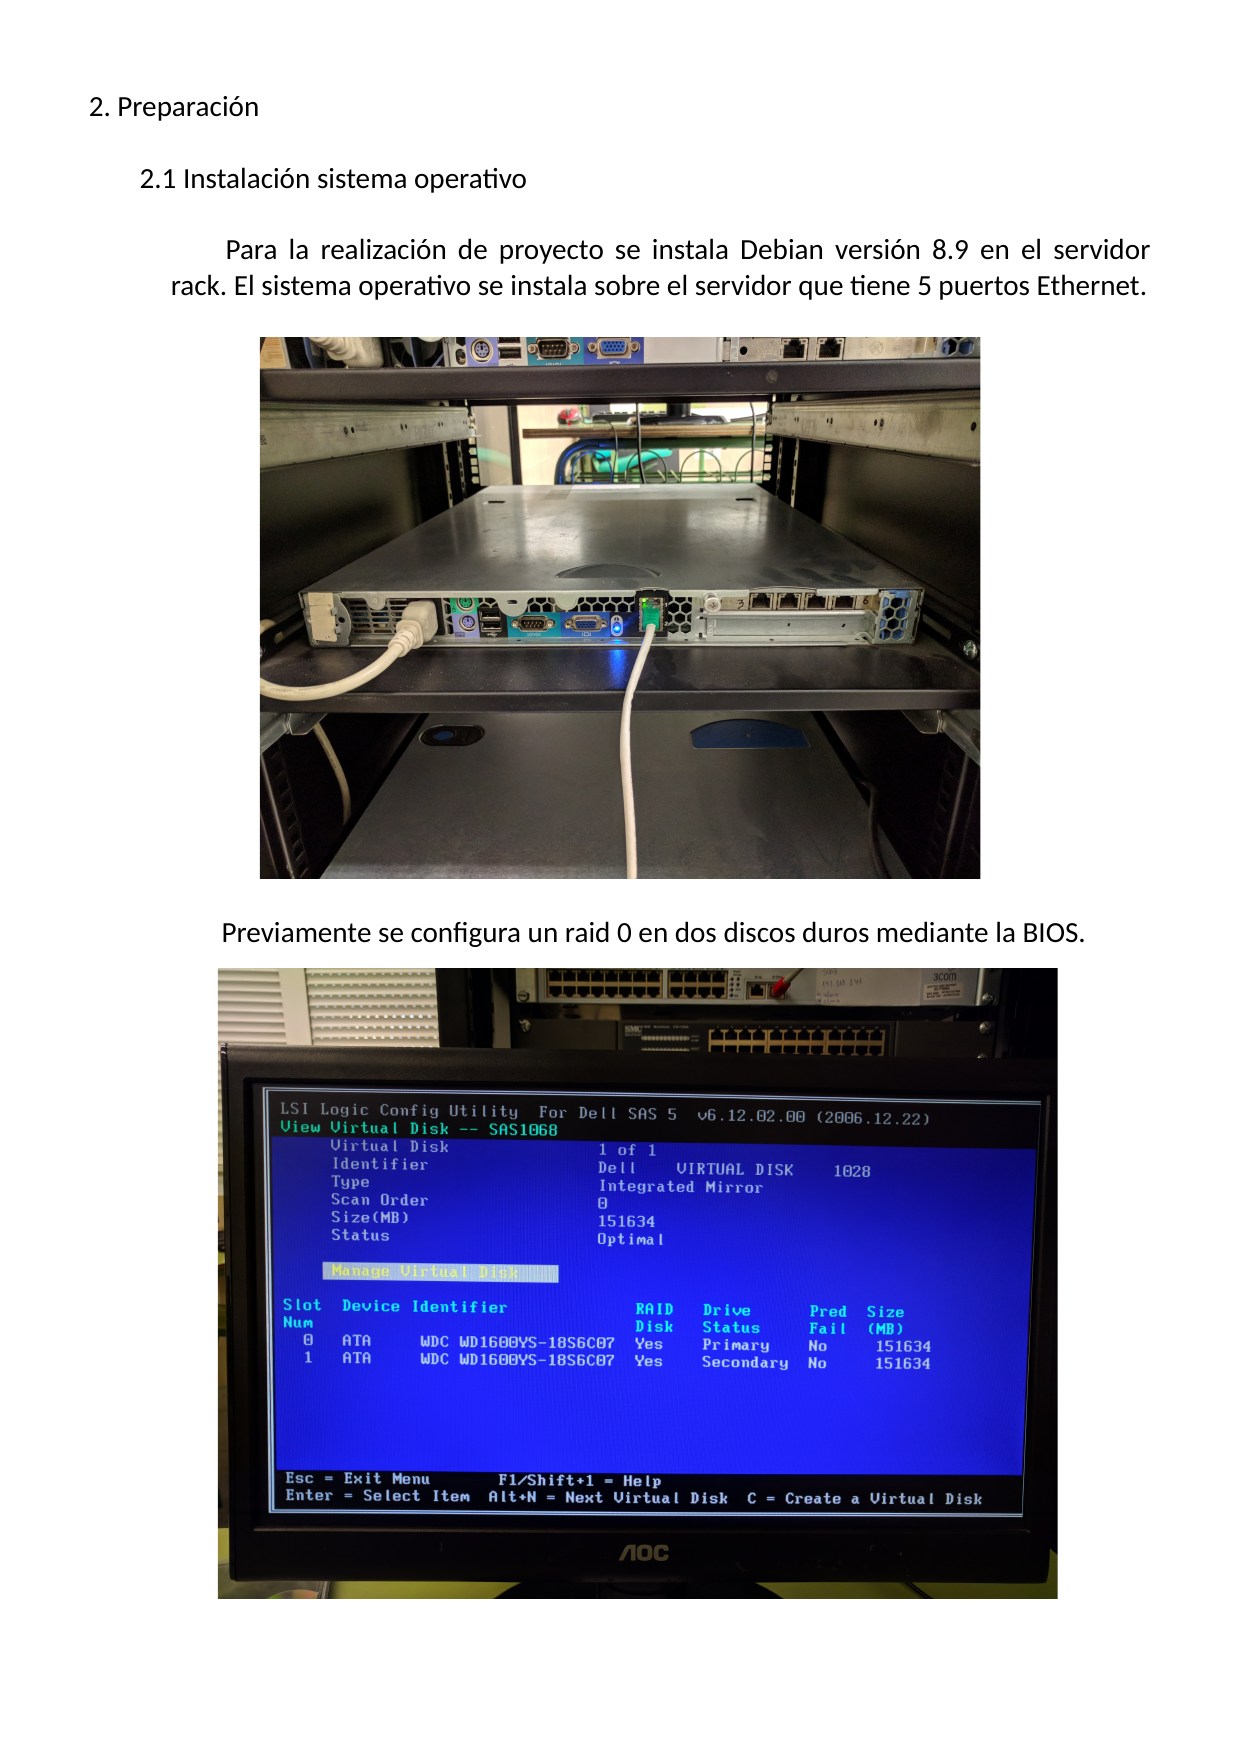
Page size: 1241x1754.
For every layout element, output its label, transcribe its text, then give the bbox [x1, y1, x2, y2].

text Para la realización de proyecto se instala Debian versión 8.9 en el servidor rack. El sistema operativo se instala sobre el servidor que tiene 5 puertos Ethernet. [171, 231, 1152, 302]
text Previamente se configura un raid 0 en dos discos duros mediante la BIOS. [169, 914, 1152, 950]
picture [259, 337, 981, 879]
text 2. Preparación [88, 88, 1152, 124]
picture [217, 968, 1058, 1599]
text 2.1 Instalación sistema operativo [139, 160, 1152, 195]
